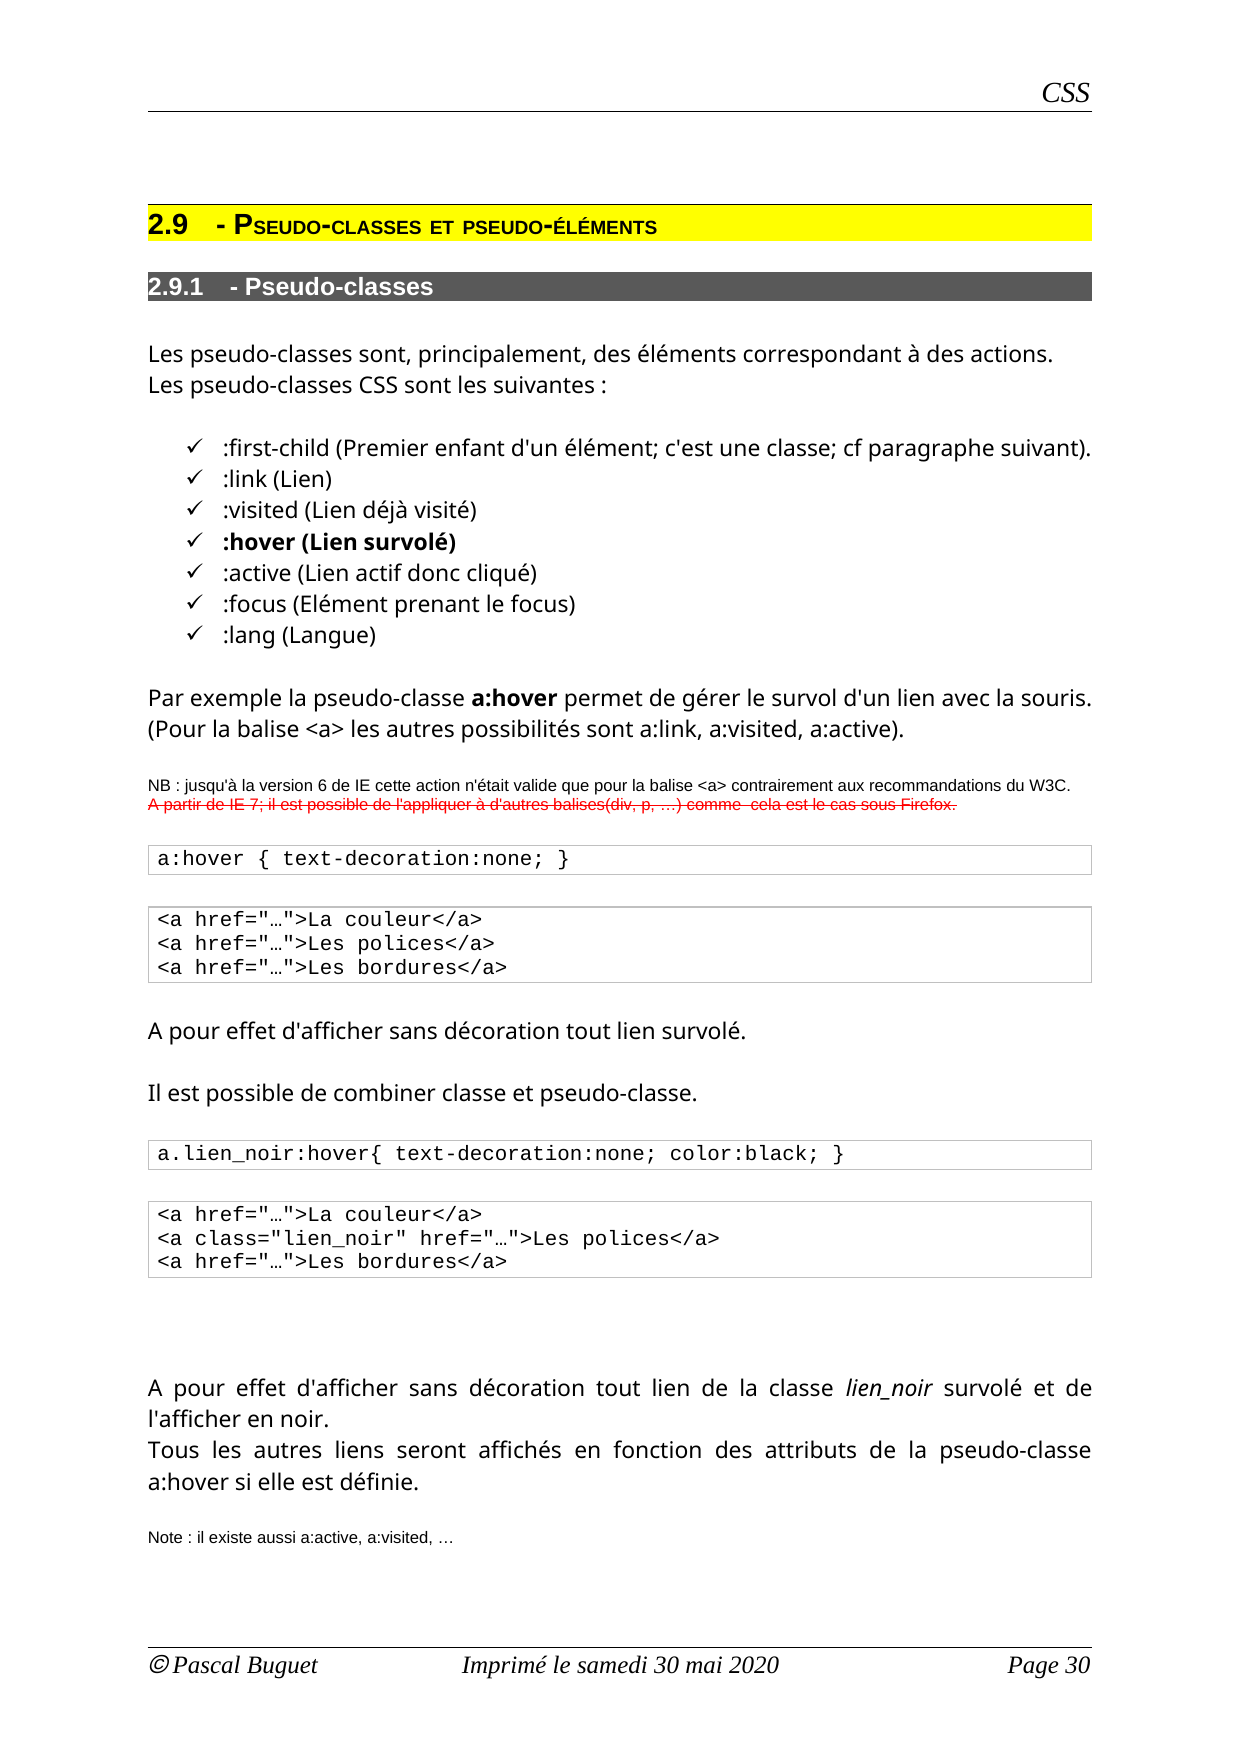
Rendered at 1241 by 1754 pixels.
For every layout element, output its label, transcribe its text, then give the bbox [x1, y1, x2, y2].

text Par exemple la pseudo-classe a:hover permet de gérer le survol d'un lien avec la souris. (Pour la balise <a> les autres possibilités sont a:link, a:visited, a:active). [148, 682, 1092, 744]
list :first-child (Premier enfant d'un élément; c'est une classe; cf paragraphe suivant). [185, 432, 1092, 463]
subtitle - Pseudo-classes [148, 272, 1092, 301]
list :link (Lien) [185, 463, 1092, 494]
list :focus (Elément prenant le focus) [185, 588, 1092, 619]
list :active (Lien actif donc cliqué) [185, 557, 1092, 588]
text <a href="…">La couleur</a> [149, 1202, 1091, 1224]
text Tous les autres liens seront affichés en fonction des attributs de la pseudo-classe a:hover si elle est définie. [148, 1434, 1092, 1497]
subtitle - Pseudo-classes et pseudo-éléments [148, 205, 1092, 241]
text A pour effet d'afficher sans décoration tout lien de la classe lien_noir survolé et de l'afficher en noir. [148, 1372, 1092, 1434]
text <a class="lien_noir" href="…">Les polices</a> [149, 1224, 1091, 1248]
text <a href="…">La couleur</a> [149, 908, 1091, 930]
list :visited (Lien déjà visité) [185, 494, 1092, 526]
text A pour effet d'afficher sans décoration tout lien survolé. [148, 1015, 1092, 1046]
text A partir de IE 7; il est possible de l'appliquer à d'autres balises(div, p, …) comme cela est le cas sous Firefox. [148, 795, 1092, 814]
text NB : jusqu'à la version 6 de IE cette action n'était valide que pour la balise <a> contrairement aux recommandations du W3C. [148, 776, 1092, 795]
text Les pseudo-classes sont, principalement, des éléments correspondant à des actions. [148, 338, 1092, 369]
text a.lien_noir:hover{ text-decoration:none; color:black; } [149, 1141, 1091, 1169]
text a:hover { text-decoration:none; } [149, 846, 1091, 874]
text <a href="…">Les bordures</a> [149, 1248, 1091, 1277]
text <a href="…">Les polices</a> [149, 930, 1091, 954]
list :lang (Langue) [185, 619, 1092, 651]
text <a href="…">Les bordures</a> [149, 954, 1091, 982]
list :hover (Lien survolé) [185, 526, 1092, 557]
text Il est possible de combiner classe et pseudo-classe. [148, 1077, 1092, 1108]
text Note : il existe aussi a:active, a:visited, … [148, 1528, 1092, 1547]
text Les pseudo-classes CSS sont les suivantes : [148, 369, 1092, 401]
